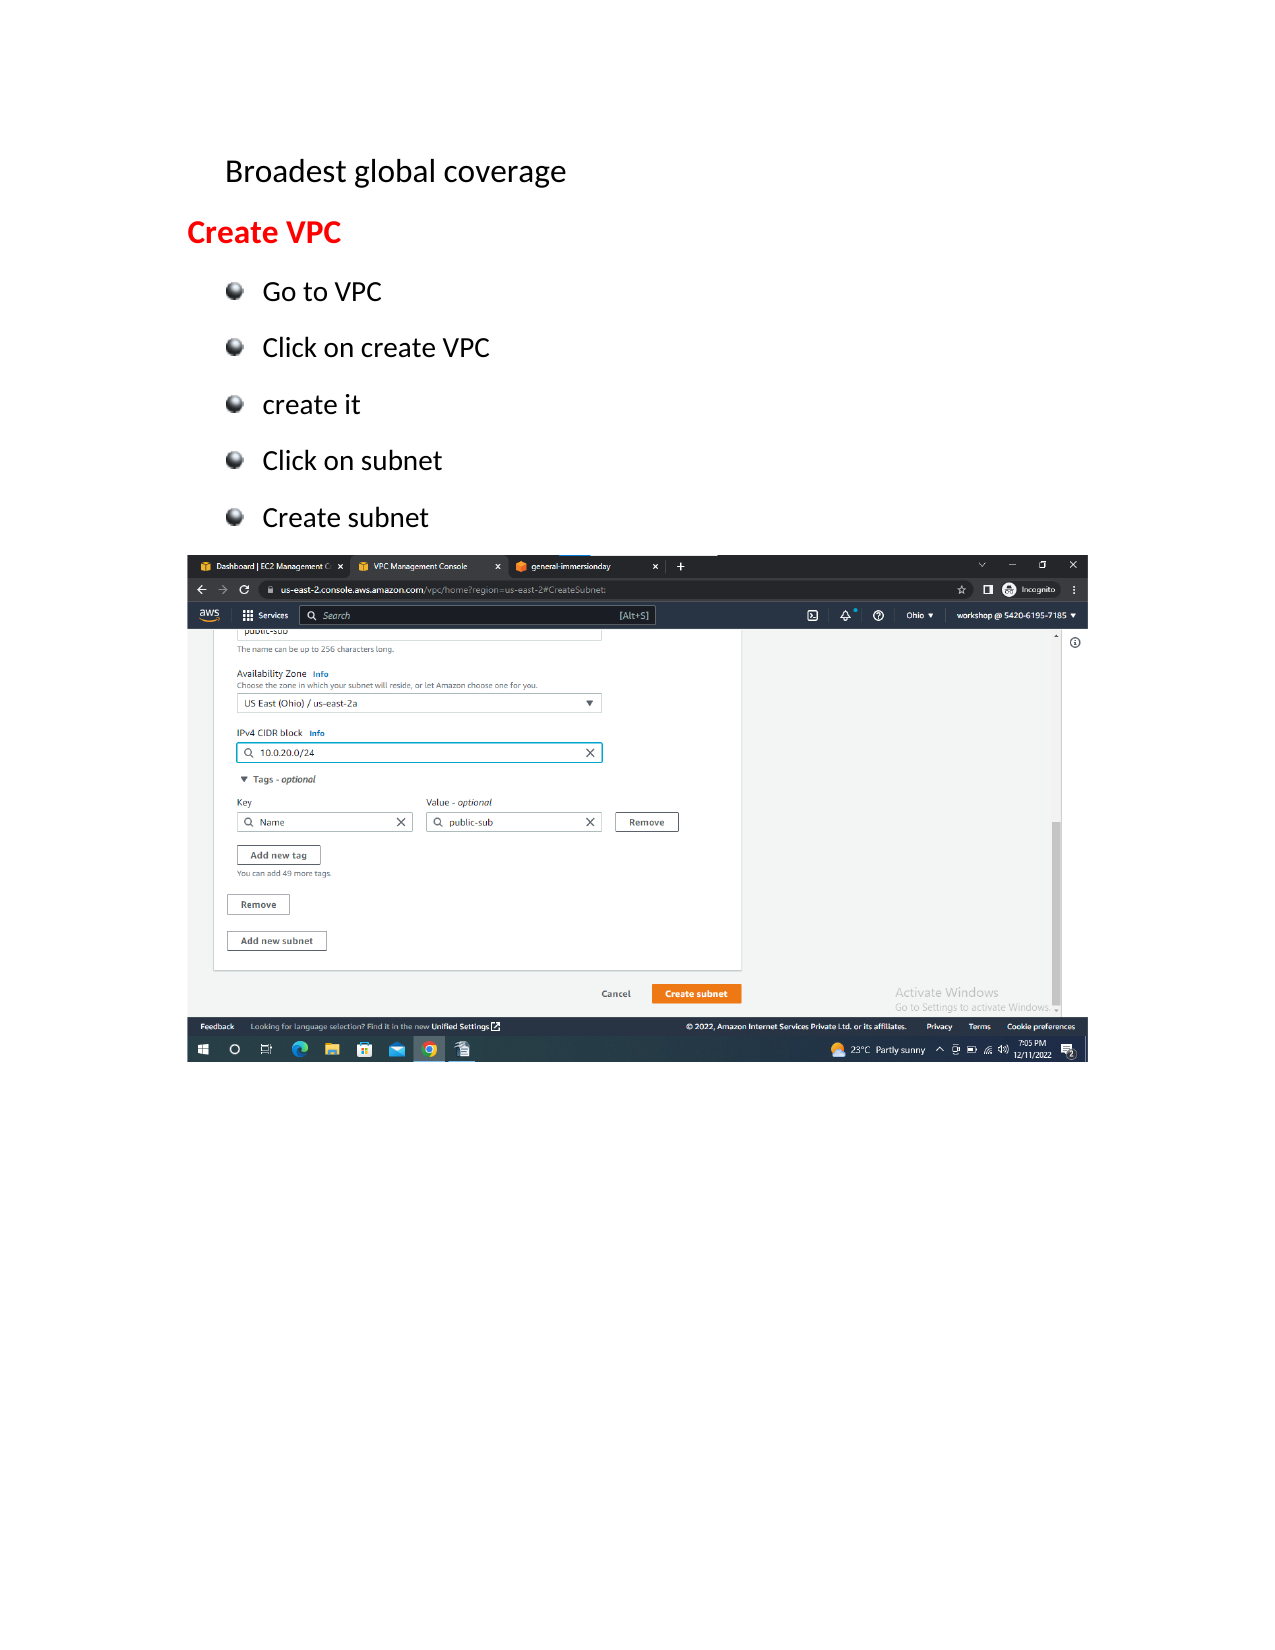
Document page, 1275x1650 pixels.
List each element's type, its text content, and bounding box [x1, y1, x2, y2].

text Create VPC [187, 212, 1087, 252]
list Click on create VPC [225, 329, 1087, 365]
picture [226, 338, 244, 356]
list create it [225, 386, 1087, 422]
picture [187, 555, 1088, 1062]
picture [226, 282, 244, 300]
picture [226, 395, 244, 413]
picture [226, 451, 244, 469]
picture [226, 508, 244, 526]
text Broadest global coverage [225, 150, 1087, 191]
list Click on subnet [225, 442, 1087, 478]
list Go to VPC [225, 273, 1087, 309]
list Create subnet [225, 499, 1087, 534]
